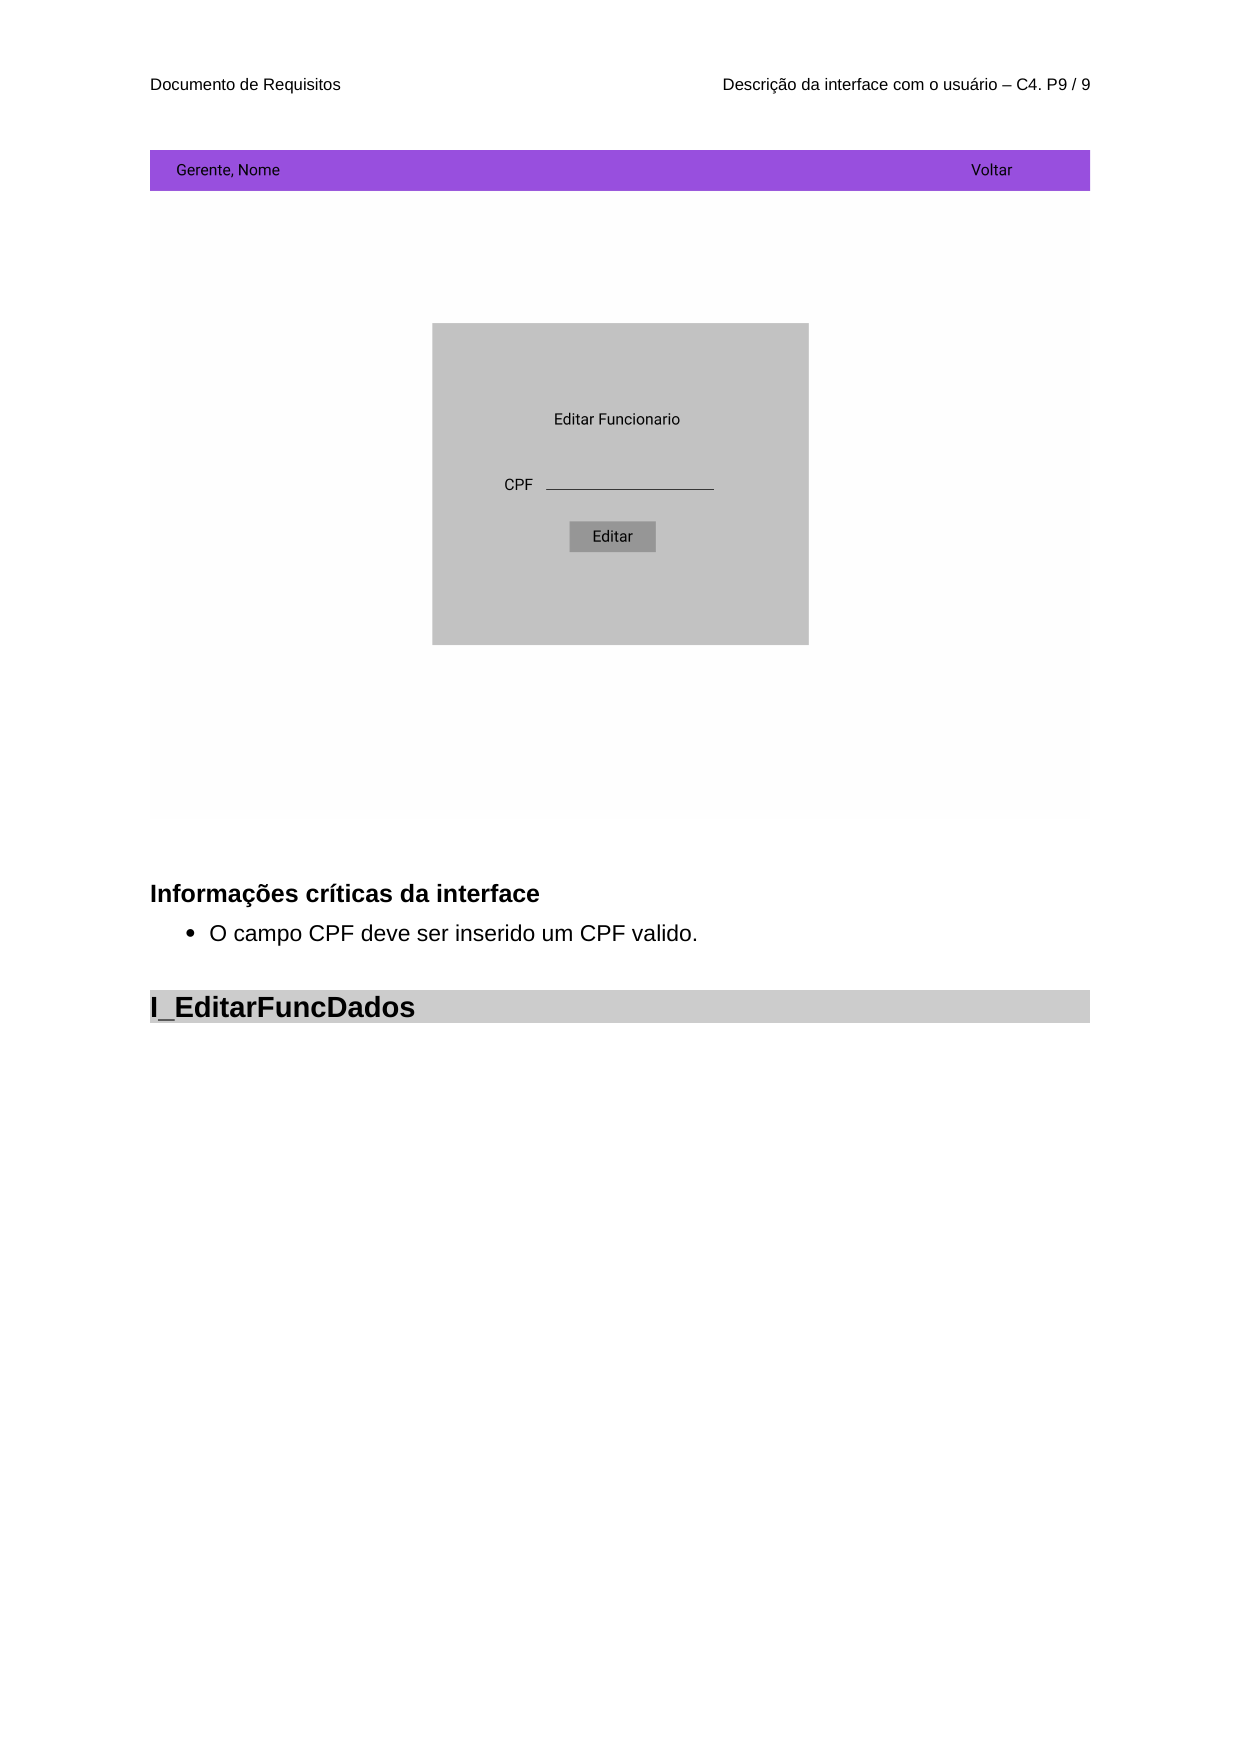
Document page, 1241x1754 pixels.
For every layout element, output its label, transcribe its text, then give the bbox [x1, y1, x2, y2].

subtitle I_EditarFuncDados [150, 990, 1090, 1023]
list O campo CPF deve ser inserido um CPF valido. [186, 920, 1090, 946]
subtitle Informações críticas da interface [150, 878, 1090, 907]
picture [150, 150, 1091, 819]
